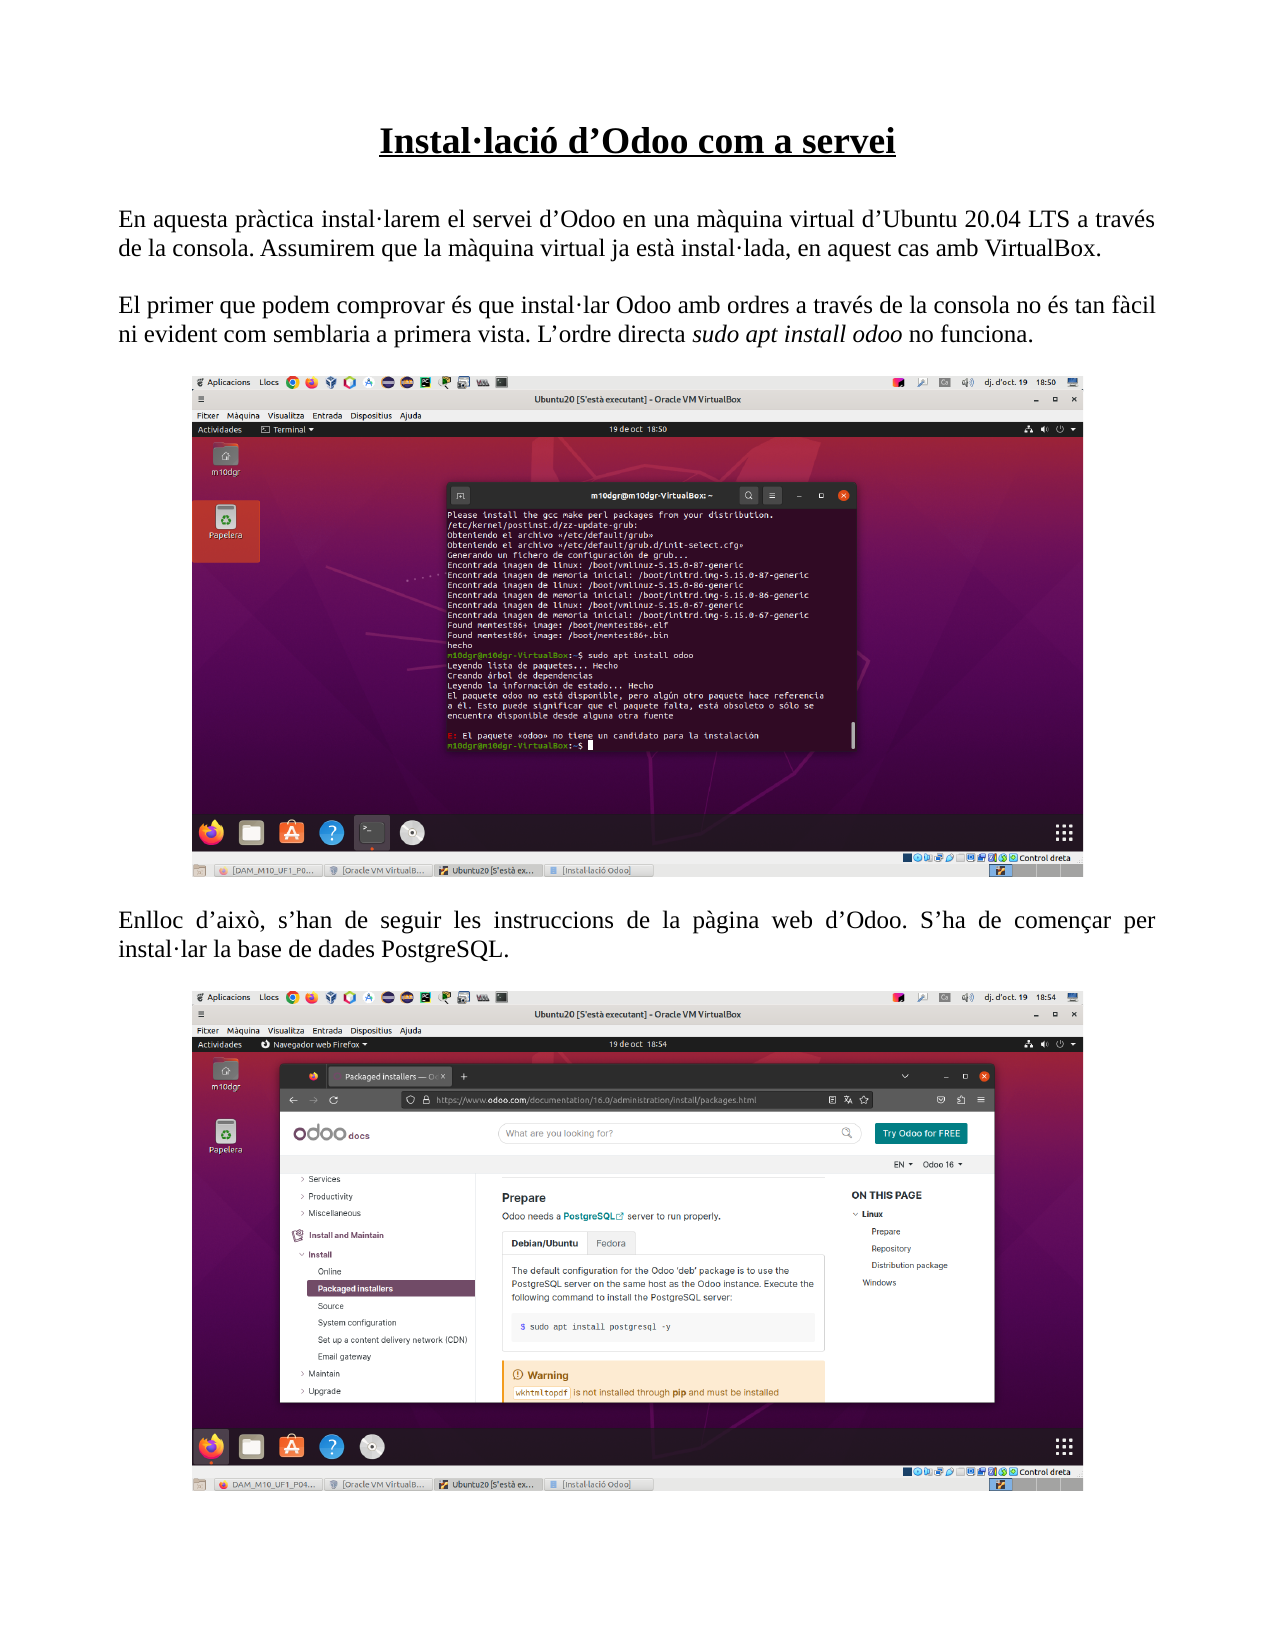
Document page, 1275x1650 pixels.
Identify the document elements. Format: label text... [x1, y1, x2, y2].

picture [192, 991, 1084, 1491]
text Enlloc d’això, s’han de seguir les instruccions de la pàgina web d’Odoo. S’ha de començar per instal·lar la base de dades PostgreSQL. [118, 905, 1157, 963]
text En aquesta pràctica instal·larem el servei d’Odoo en una màquina virtual d’Ubuntu 20.04 LTS a través de la consola. Assumirem que la màquina virtual ja està instal·lada, en aquest cas amb VirtualBox. [118, 204, 1157, 262]
text Instal·lació d’Odoo com a servei [118, 118, 1157, 161]
text El primer que podem comprovar és que instal·lar Odoo amb ordres a través de la consola no és tan fàcil ni evident com semblaria a primera vista. L’ordre directa sudo apt install odoo no funciona. [118, 291, 1157, 348]
picture [192, 376, 1084, 877]
